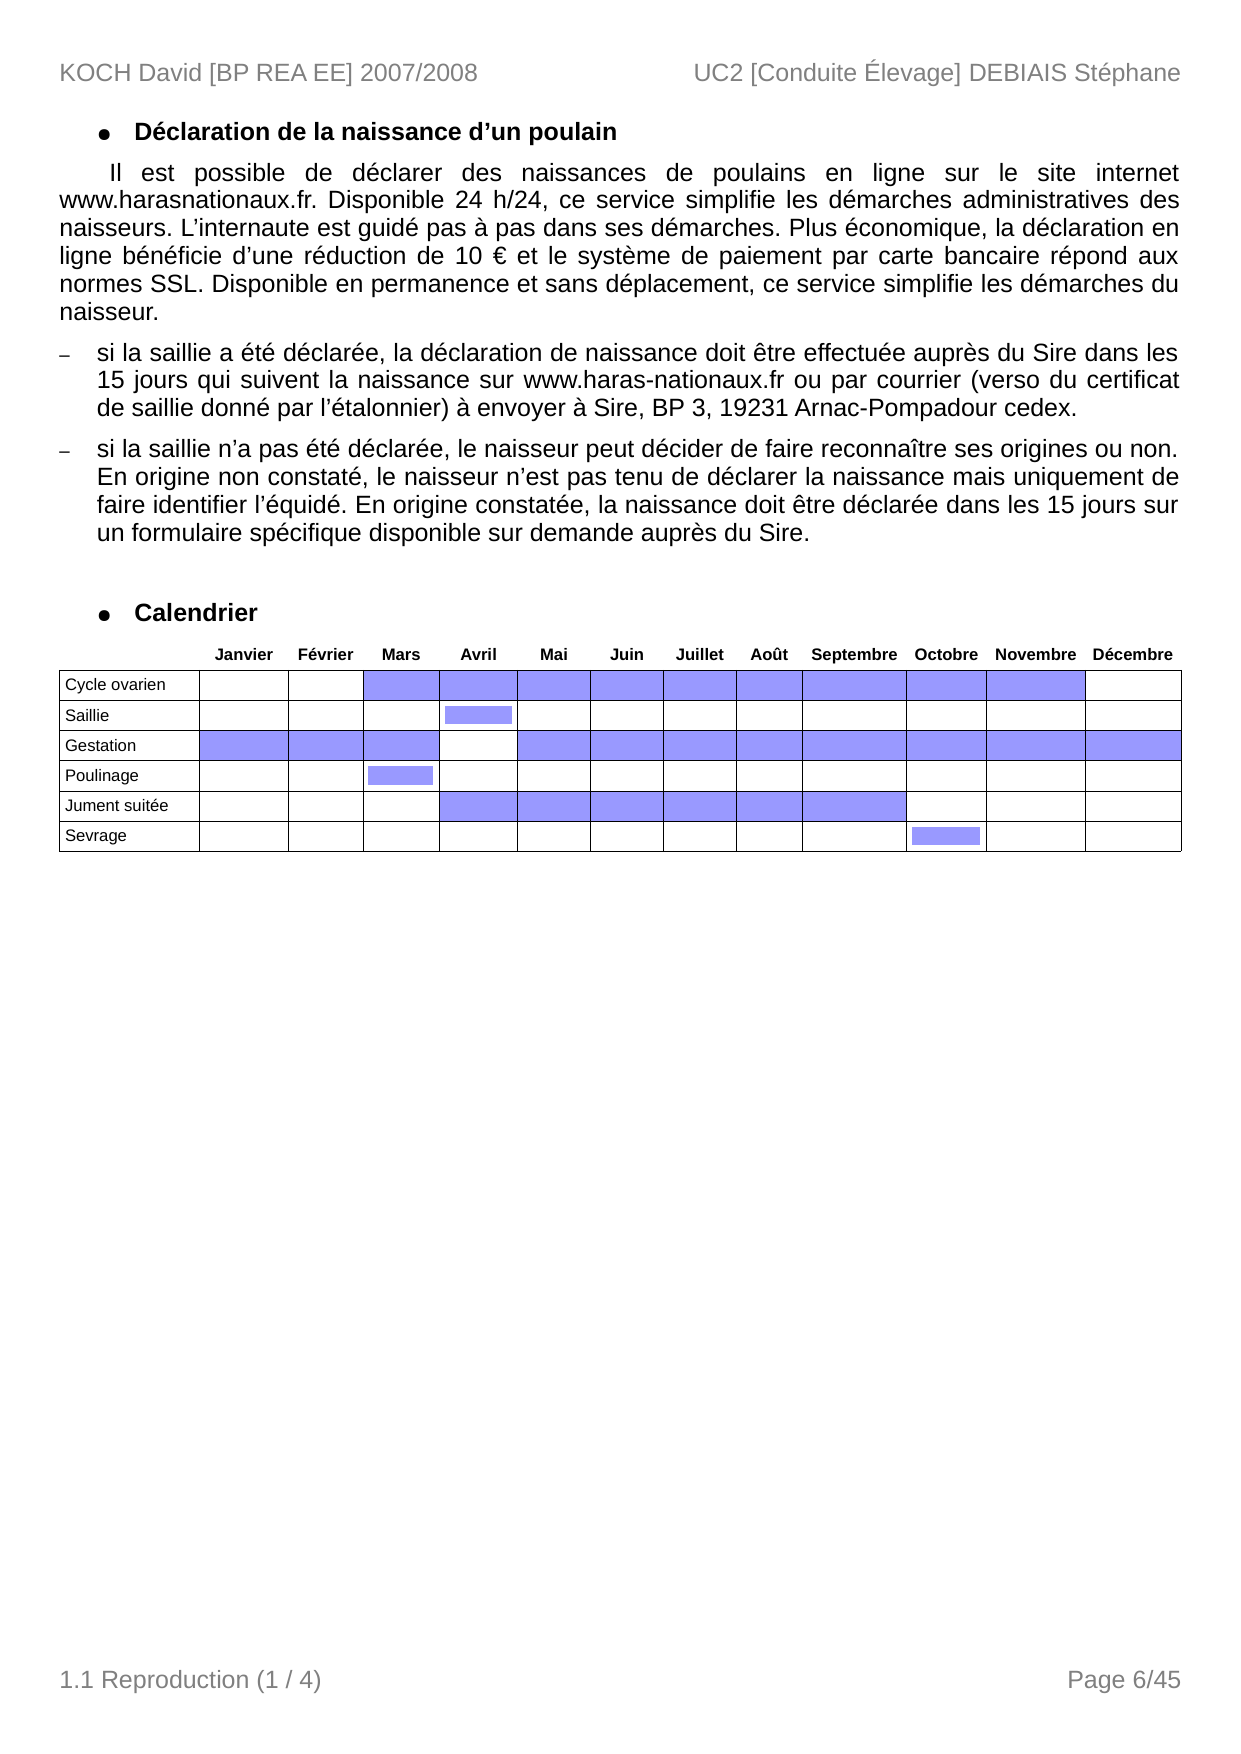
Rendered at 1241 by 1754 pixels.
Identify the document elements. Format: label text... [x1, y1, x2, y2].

table_cell [987, 671, 1085, 700]
list si la saillie n’a pas été déclarée, le naisseur peut décider de faire reconnaître ses origines ou non. En origine non constaté, le naisseur n’est pas tenu de déclarer la naissance mais uniquement de faire identifier l’équidé. En origine constatée, la naissance doit être déclarée dans les 15 jours sur un formulaire spécifique disponible sur demande auprès du Sire. [59, 435, 1181, 546]
table_cell [591, 701, 663, 730]
table_cell [803, 761, 906, 791]
table_cell [664, 731, 736, 760]
table_cell [737, 761, 802, 791]
table_cell [289, 761, 363, 791]
table_header Décembre [1085, 640, 1181, 670]
table_cell [518, 792, 590, 821]
table_cell [664, 792, 736, 821]
table_cell [664, 701, 736, 730]
list Déclaration de la naissance d’un poulain [97, 118, 1181, 146]
table_header Mars [363, 640, 439, 670]
table_cell Jument suitée [60, 792, 199, 821]
table_cell [803, 822, 906, 851]
table_cell Saillie [60, 701, 199, 730]
table_cell [200, 701, 288, 730]
table_cell [737, 671, 802, 700]
table_header Février [288, 640, 363, 670]
list Calendrier [97, 599, 1181, 627]
table_cell [364, 822, 439, 851]
table_cell [1086, 701, 1181, 730]
table_cell [1086, 822, 1181, 851]
table_cell [803, 701, 906, 730]
table_cell [440, 792, 517, 821]
table_cell [907, 701, 986, 730]
table_cell [907, 761, 986, 791]
table_cell [440, 761, 517, 791]
table_cell [803, 671, 906, 700]
table_cell [364, 731, 439, 760]
table_cell [200, 731, 288, 760]
table_header Juillet [663, 640, 736, 670]
table_cell [664, 822, 736, 851]
table_cell [289, 822, 363, 851]
table_cell [987, 822, 1085, 851]
table_cell [803, 731, 906, 760]
table_cell Sevrage [60, 822, 199, 851]
table_cell Gestation [60, 731, 199, 760]
table_cell [737, 822, 802, 851]
table_cell [200, 671, 288, 700]
table_cell [591, 792, 663, 821]
table_cell [737, 792, 802, 821]
table_cell [518, 761, 590, 791]
table_cell [1086, 792, 1181, 821]
table_header Novembre [986, 640, 1085, 670]
table_cell [289, 701, 363, 730]
table_cell [289, 731, 363, 760]
table_cell [364, 671, 439, 700]
table_cell Poulinage [60, 761, 199, 791]
table_cell [440, 701, 517, 730]
table_header [59, 640, 199, 670]
table_header Août [736, 640, 802, 670]
list si la saillie a été déclarée, la déclaration de naissance doit être effectuée auprès du Sire dans les 15 jours qui suivent la naissance sur www.haras-nationaux.fr ou par courrier (verso du certificat de saillie donné par l’étalonnier) à envoyer à Sire, BP 3, 19231 Arnac-Pompadour cedex. [59, 338, 1181, 422]
table_cell [518, 731, 590, 760]
table_header Septembre [802, 640, 906, 670]
table_cell [1086, 671, 1181, 700]
table_cell [987, 792, 1085, 821]
table_cell [518, 701, 590, 730]
table_cell [907, 792, 986, 821]
table_cell [591, 761, 663, 791]
table_cell [289, 792, 363, 821]
table_cell [907, 671, 986, 700]
table_header Janvier [199, 640, 288, 670]
table_cell [664, 671, 736, 700]
table_cell [591, 822, 663, 851]
table_cell [518, 671, 590, 700]
table_header Mai [518, 640, 590, 670]
table_cell [518, 822, 590, 851]
table_cell [907, 822, 986, 851]
table_cell [440, 822, 517, 851]
table_cell [364, 761, 439, 791]
table_cell [987, 761, 1085, 791]
table_cell [737, 731, 802, 760]
table_header Octobre [906, 640, 986, 670]
table_cell [289, 671, 363, 700]
table_cell [1086, 761, 1181, 791]
table_cell Cycle ovarien [60, 671, 199, 700]
table_header Avril [439, 640, 517, 670]
table_cell [987, 731, 1085, 760]
table_cell [664, 761, 736, 791]
table_cell [200, 761, 288, 791]
table_cell [440, 731, 517, 760]
table_cell [364, 792, 439, 821]
table_cell [440, 671, 517, 700]
table_cell [987, 701, 1085, 730]
table_cell [907, 731, 986, 760]
text Il est possible de déclarer des naissances de poulains en ligne sur le site internet www.harasnationaux.fr. Disponible 24 h/24, ce service simplifie les démarches administratives des naisseurs. L’internaute est guidé pas à pas dans ses démarches. Plus économique, la déclaration en ligne bénéficie d’une réduction de 10 € et le système de paiement par carte bancaire répond aux normes SSL. Disponible en permanence et sans déplacement, ce service simplifie les démarches du naisseur. [59, 158, 1181, 326]
table_cell [364, 701, 439, 730]
table_cell [737, 701, 802, 730]
table_cell [803, 792, 906, 821]
table_cell [1086, 731, 1181, 760]
table_cell [591, 671, 663, 700]
table_cell [200, 792, 288, 821]
table_cell [200, 822, 288, 851]
table_header Juin [590, 640, 663, 670]
